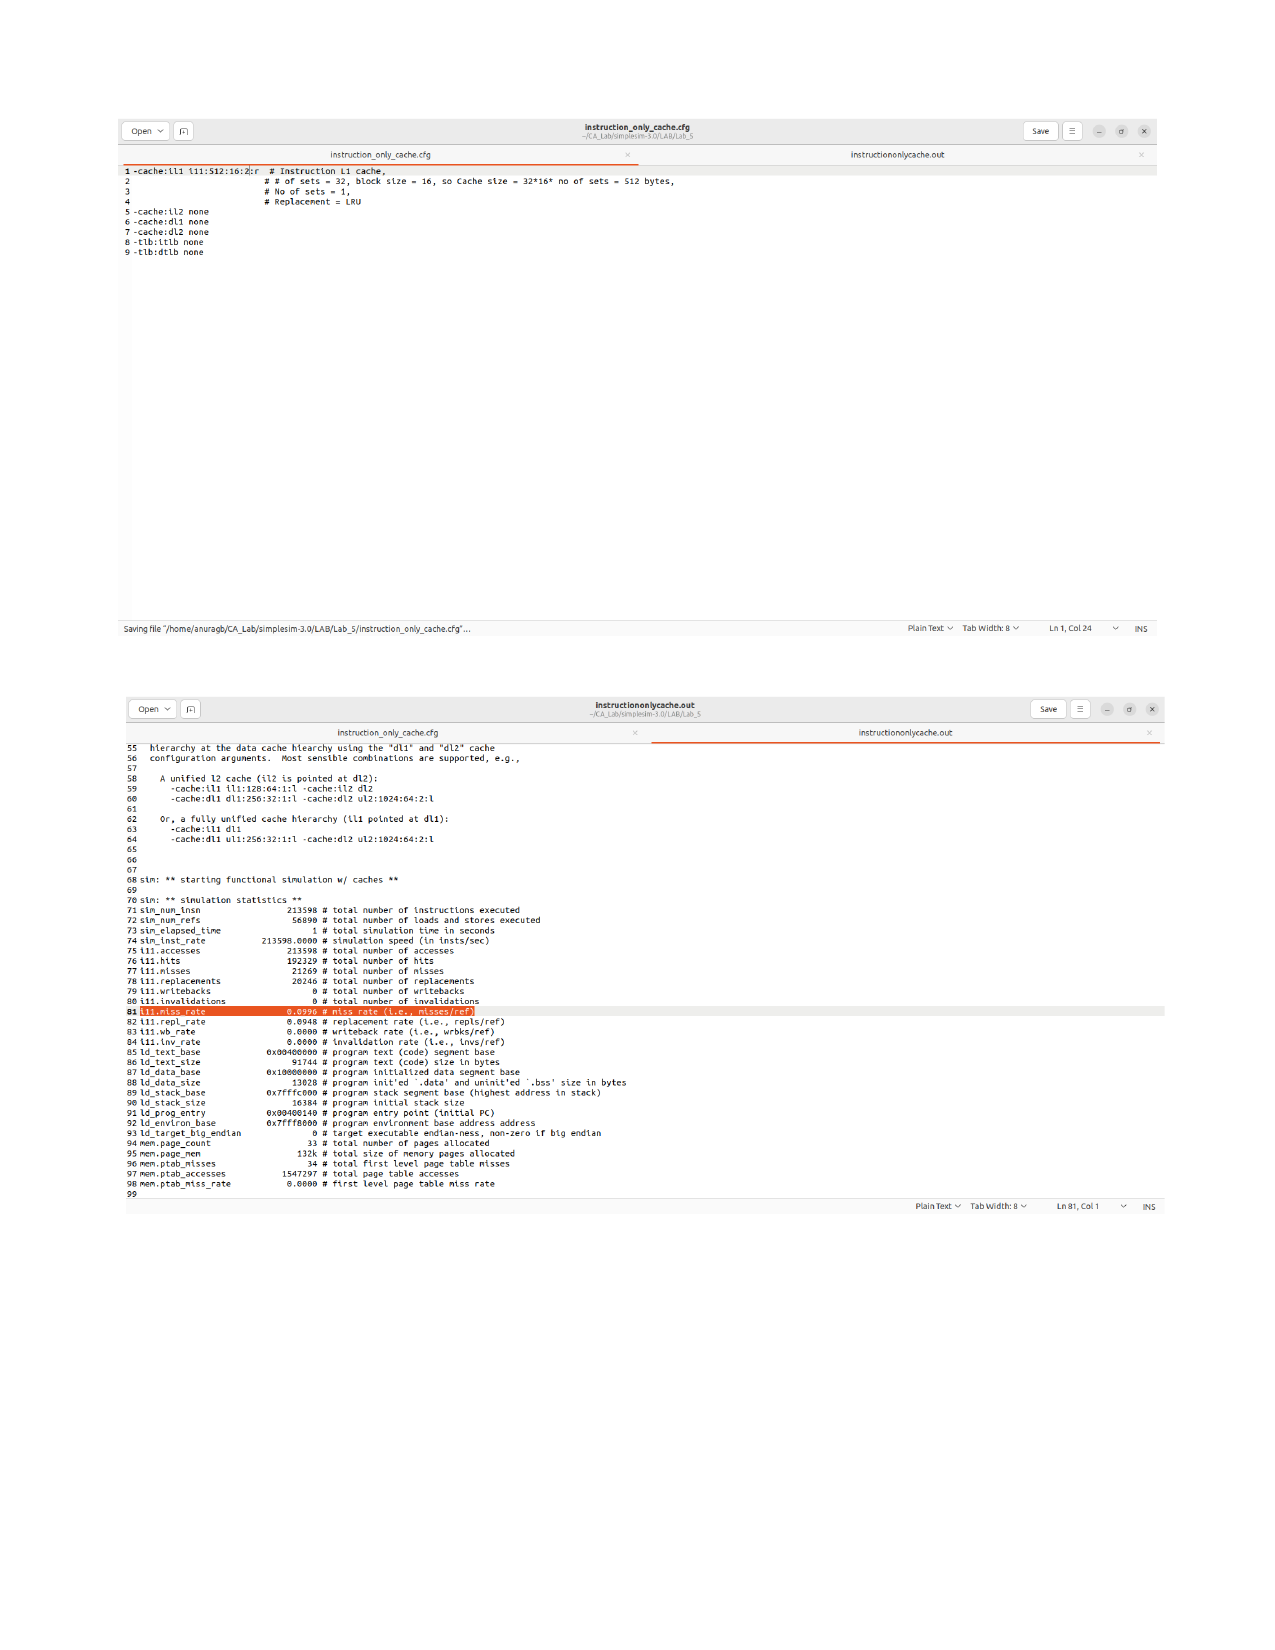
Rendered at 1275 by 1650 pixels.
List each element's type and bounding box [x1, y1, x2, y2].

picture [126, 696, 1165, 1214]
picture [118, 118, 1157, 636]
